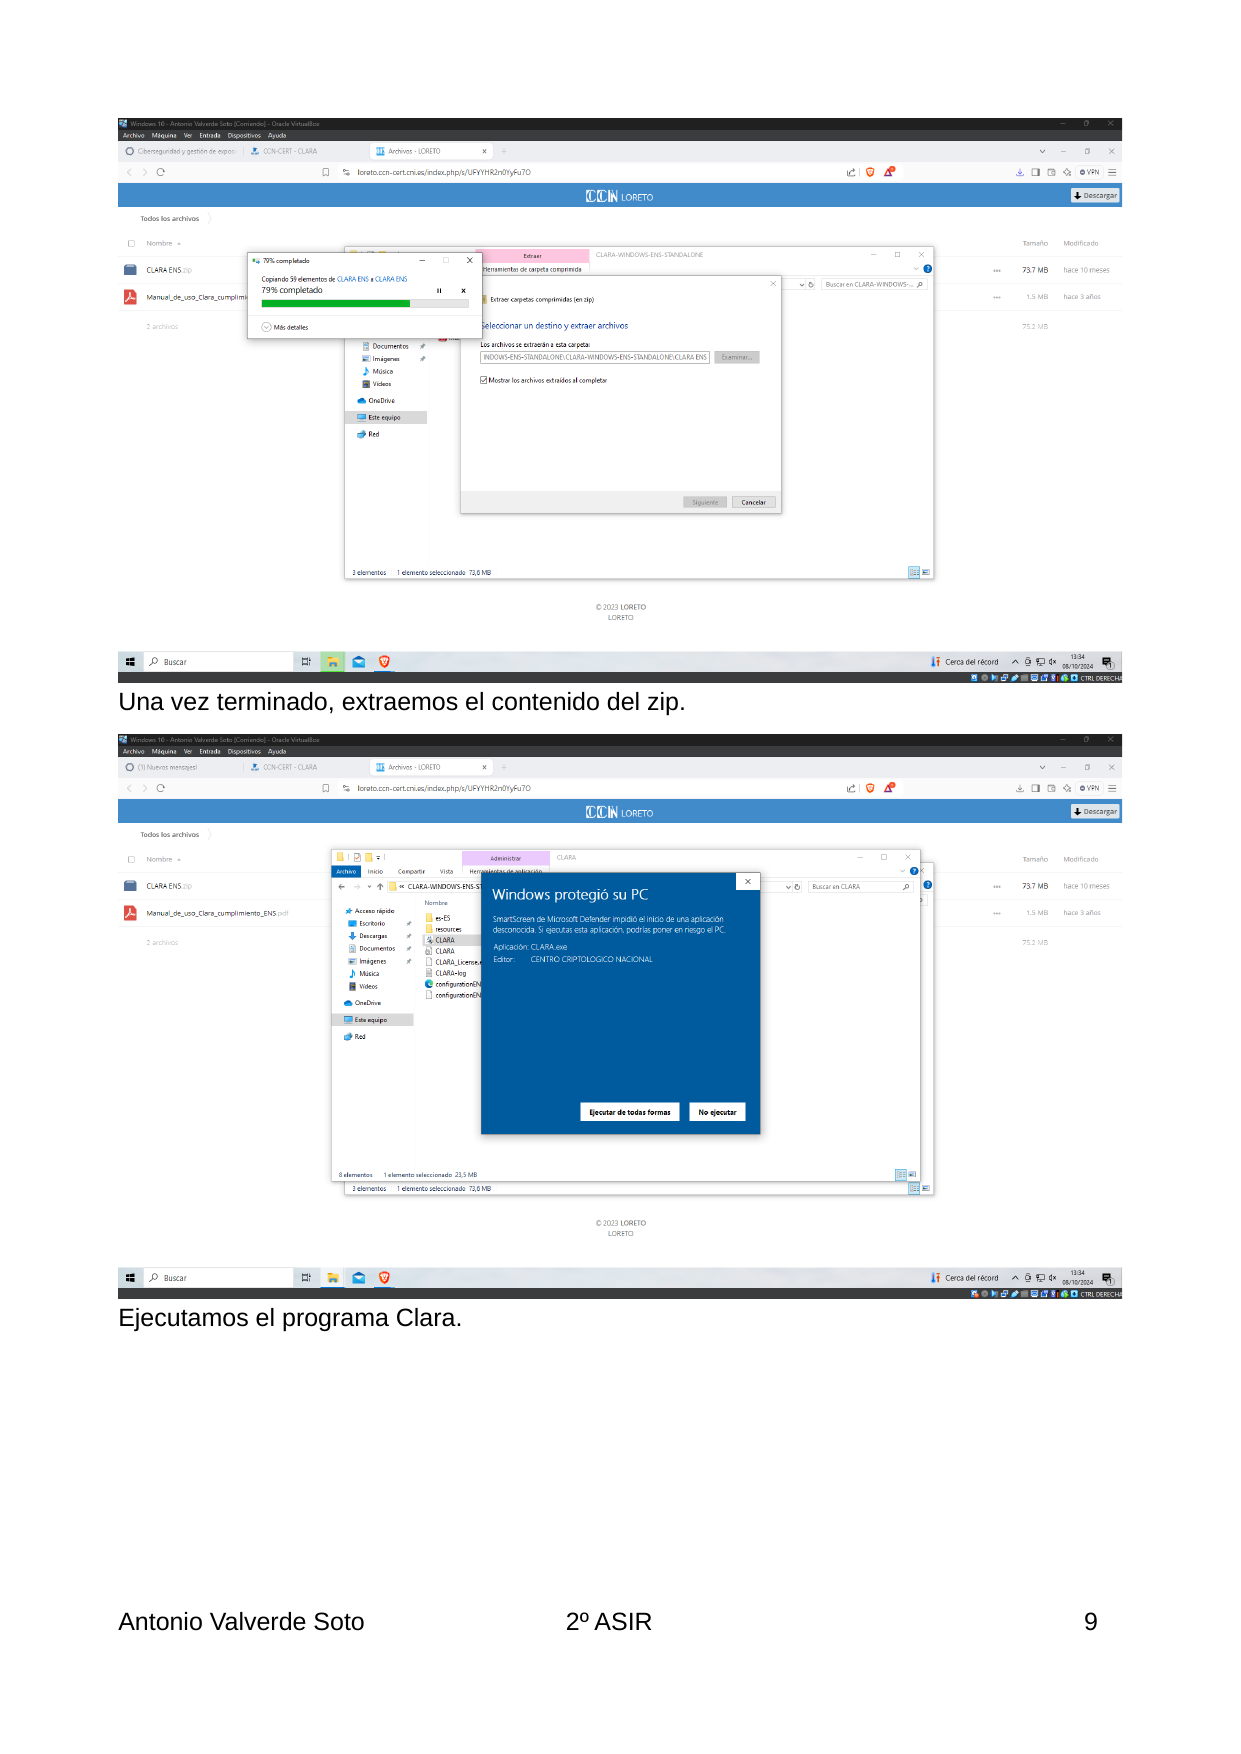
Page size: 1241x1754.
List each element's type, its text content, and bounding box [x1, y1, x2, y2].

text Ejecutamos el programa Clara. [118, 1299, 1122, 1331]
picture [118, 118, 1123, 683]
text Una vez terminado, extraemos el contenido del zip. [118, 683, 1122, 715]
picture [118, 734, 1123, 1299]
